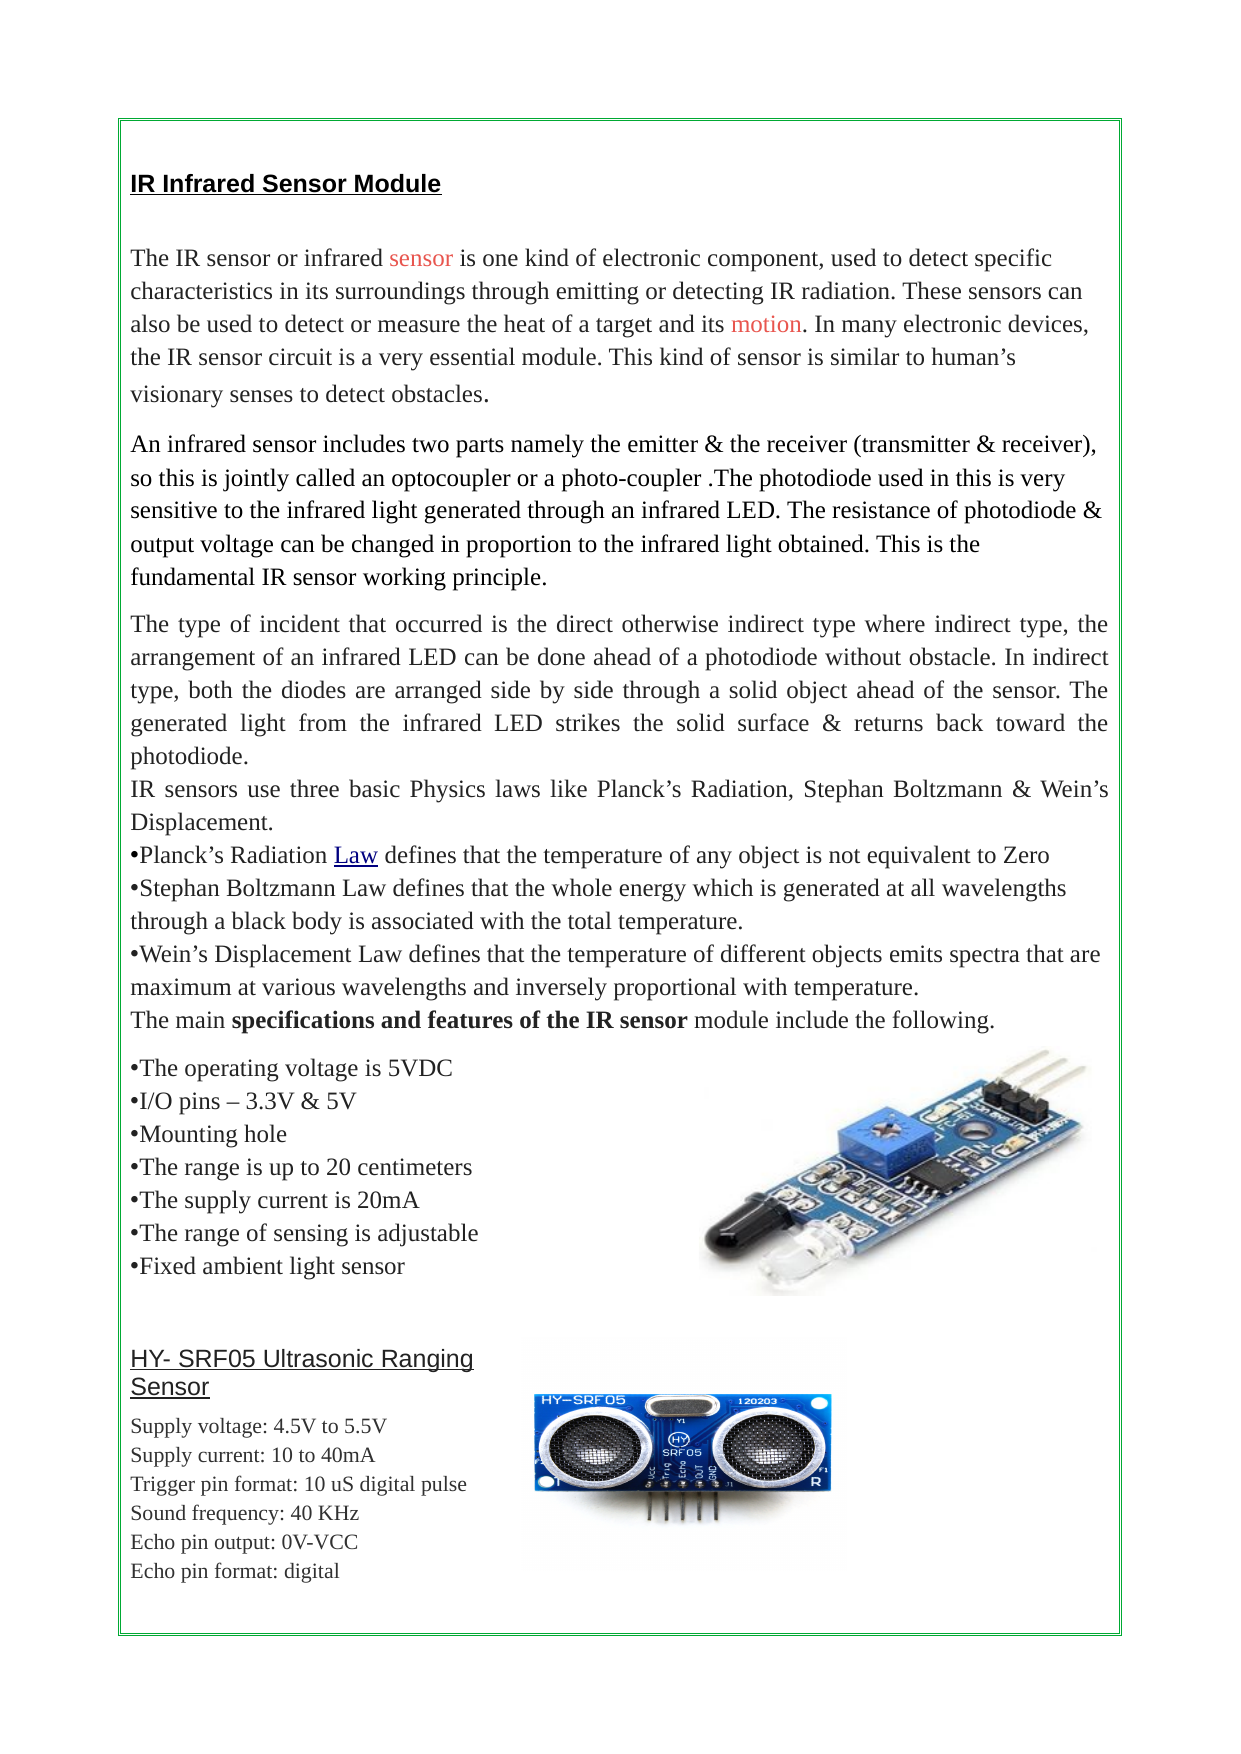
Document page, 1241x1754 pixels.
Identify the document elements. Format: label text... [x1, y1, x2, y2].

text The type of incident that occurred is the direct otherwise indirect type where indirect type, the arrangement of an infrared LED can be done ahead of a photodiode without obstacle. In indirect type, both the diodes are arranged side by side through a solid object ahead of the sensor. The generated light from the infrared LED strikes the solid surface & returns back toward the photodiode. [130, 609, 1110, 770]
text The IR sensor or infrared sensor is one kind of electronic component, used to detect specific characteristics in its surroundings through emitting or detecting IR radiation. These sensors can also be used to detect or measure the heat of a target and its motion. In many electronic devices, the IR sensor circuit is a very essential module. This kind of sensor is similar to human’s visionary senses to detect obstacles. [130, 210, 1110, 410]
picture [521, 1337, 847, 1571]
subtitle HY- SRF05 Ultrasonic Ranging Sensor [130, 1305, 1110, 1401]
text The main specifications and features of the IR sensor module include the following. [130, 1006, 1110, 1034]
list Planck’s Radiation Law defines that the temperature of any object is not equivalent to Zero [130, 840, 1110, 869]
text IR sensors use three basic Physics laws like Planck’s Radiation, Stephan Boltzmann & Wein’s Displacement. [130, 774, 1110, 836]
text Supply voltage: 4.5V to 5.5V Supply current: 10 to 40mA Trigger pin format: 10 uS digital pulse Sound frequency: 40 KHz Echo pin output: 0V-VCC Echo pin format: digital [130, 1413, 1110, 1583]
list [1097, 1119, 1110, 1148]
list Wein’s Displacement Law defines that the temperature of different objects emits spectra that are maximum at various wavelengths and inversely proportional with temperature. [130, 939, 1110, 1001]
picture [698, 1046, 1097, 1296]
list The supply current is 20mA [130, 1185, 698, 1214]
list The operating voltage is 5VDC [130, 1053, 698, 1082]
list The range of sensing is adjustable [130, 1218, 698, 1247]
list I/O pins – 3.3V & 5V [130, 1086, 698, 1115]
list Fixed ambient light sensor [130, 1251, 698, 1280]
subtitle IR Infrared Sensor Module [130, 130, 1110, 197]
list The range is up to 20 centimeters [130, 1152, 698, 1181]
list Stephan Boltzmann Law defines that the whole energy which is generated at all wavelengths through a black body is associated with the total temperature. [130, 873, 1110, 935]
text An infrared sensor includes two parts namely the emitter & the receiver (transmitter & receiver), so this is jointly called an optocoupler or a photo-coupler .The photodiode used in this is very sensitive to the infrared light generated through an infrared LED. The resistance of photodiode & output voltage can be changed in proportion to the infrared light obtained. This is the fundamental IR sensor working principle. [130, 429, 1110, 590]
list Mounting hole [130, 1119, 698, 1148]
